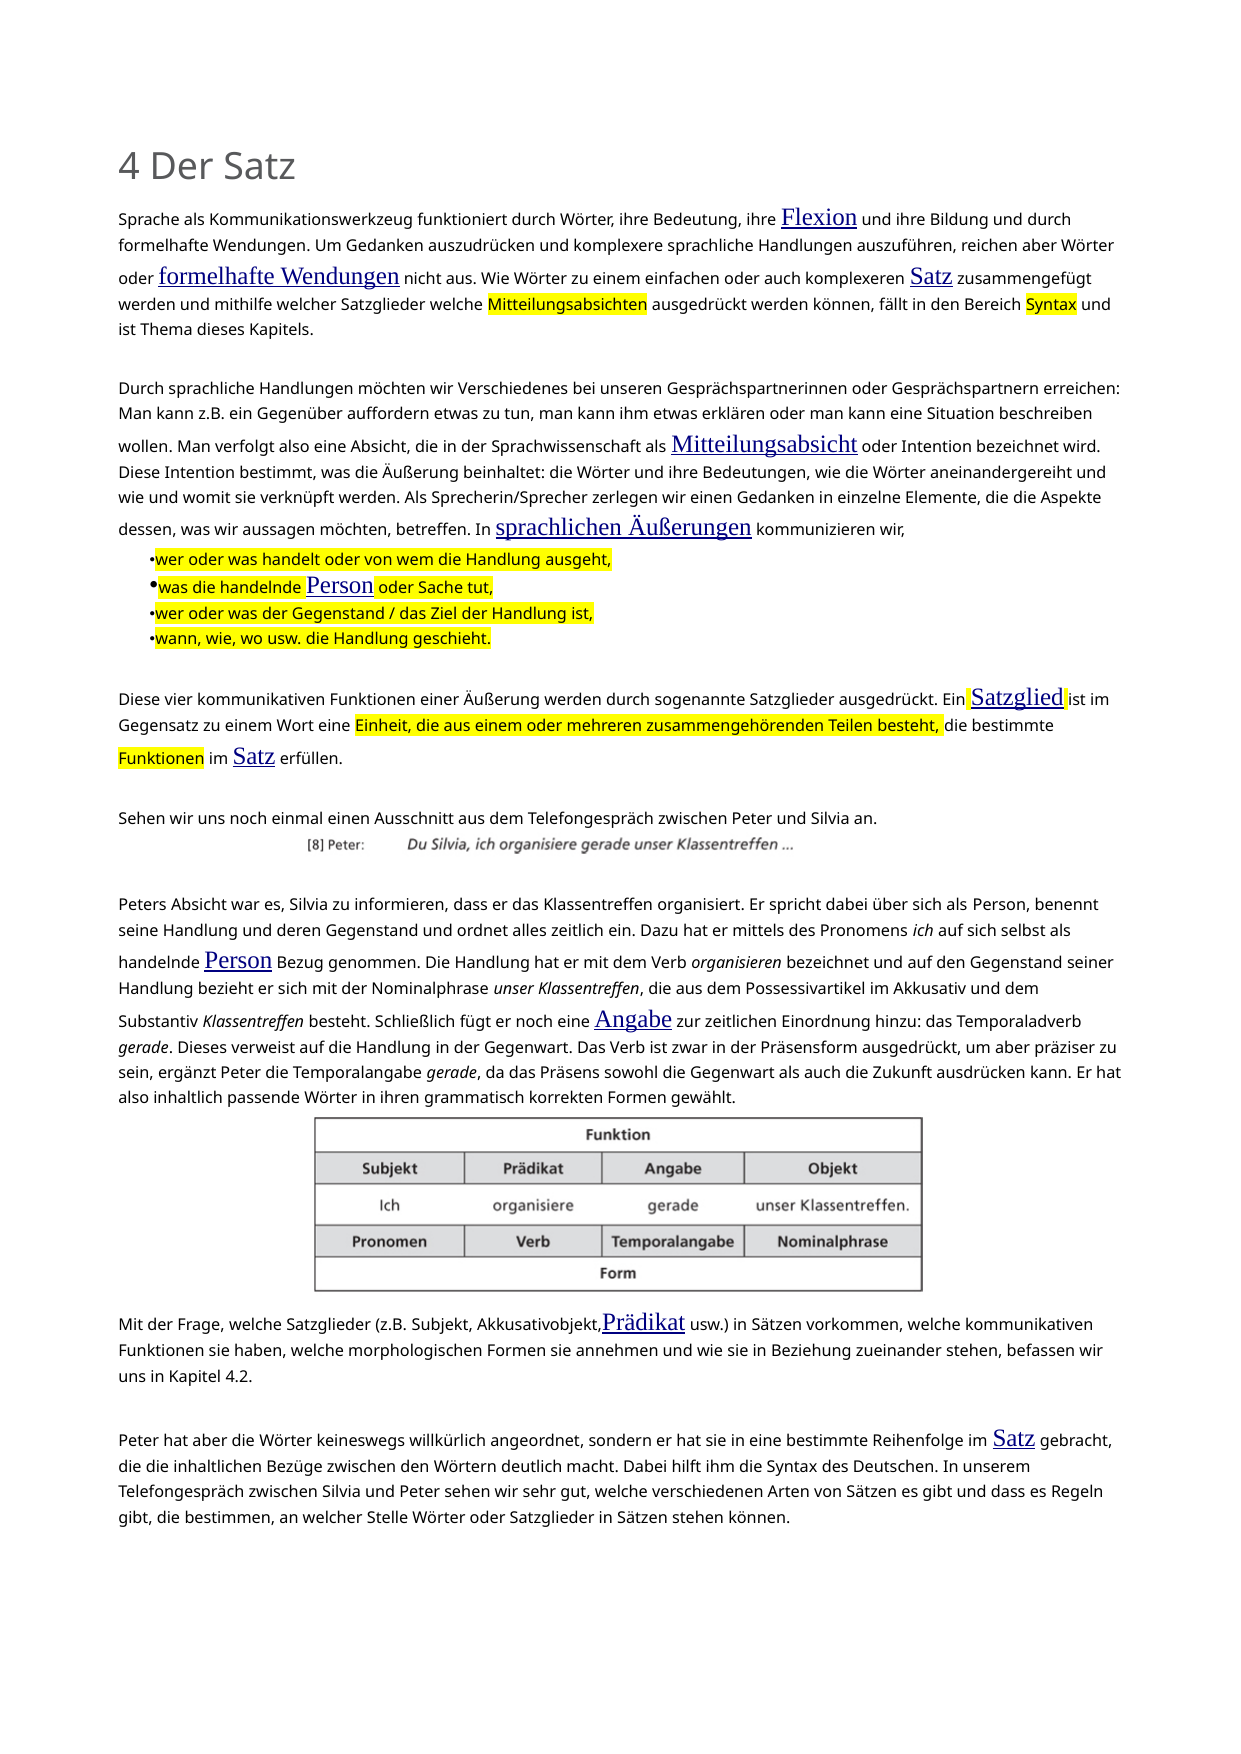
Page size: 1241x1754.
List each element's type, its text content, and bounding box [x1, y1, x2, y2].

text Sehen wir uns noch einmal einen Ausschnitt aus dem Telefongespräch zwischen Peter und Silvia an. [118, 807, 1122, 829]
list wann, wie, wo usw. die Handlung geschieht. [118, 624, 1122, 649]
list wer oder was handelt oder von wem die Handlung ausgeht, [118, 546, 1122, 571]
picture [305, 832, 936, 857]
picture [305, 1112, 936, 1303]
text Peters Absicht war es, Silvia zu informieren, dass er das Klassentreffen organisiert. Er spricht dabei über sich als Person, benennt seine Handlung und deren Gegenstand und ordnet alles zeitlich ein. Dazu hat er mittels des Pronomens ich auf sich selbst als handelnde Person Bezug genommen. Die Handlung hat er mit dem Verb organisieren bezeichnet und auf den Gegenstand seiner Handlung bezieht er sich mit der Nominalphrase unser Klassentreffen, die aus dem Possessivartikel im Akkusativ und dem Substantiv Klassentreffen besteht. Schließlich fügt er noch eine Angabe zur zeitlichen Einordnung hinzu: das Temporaladverb gerade. Dieses verweist auf die Handlung in der Gegenwart. Das Verb ist zwar in der Präsensform ausgedrückt, um aber präziser zu sein, ergänzt Peter die Temporalangabe gerade, da das Präsens sowohl die Gegenwart als auch die Zukunft ausdrücken kann. Er hat also inhaltlich passende Wörter in ihren grammatisch korrekten Formen gewählt. [118, 893, 1122, 1109]
text Durch sprachliche Handlungen möchten wir Verschiedenes bei unseren Gesprächspartnerinnen oder Gesprächspartnern erreichen: Man kann z.B. ein Gegenüber auffordern etwas zu tun, man kann ihm etwas erklären oder man kann eine Situation beschreiben wollen. Man verfolgt also eine Absicht, die in der Sprachwissenschaft als Mitteilungsabsicht oder Intention bezeichnet wird. Diese Intention bestimmt, was die Äußerung beinhaltet: die Wörter und ihre Bedeutungen, wie die Wörter aneinandergereiht und wie und womit sie verknüpft werden. Als Sprecherin/Sprecher zerlegen wir einen Gedanken in einzelne Elemente, die die Aspekte dessen, was wir aussagen möchten, betreffen. In sprachlichen Äußerungen kommunizieren wir, [118, 377, 1122, 541]
text Diese vier kommunikativen Funktionen einer Äußerung werden durch sogenannte Satzglieder ausgedrückt. Ein Satzglied ist im Gegensatz zu einem Wort eine Einheit, die aus einem oder mehreren zusammengehörenden Teilen besteht, die bestimmte Funktionen im Satz erfüllen. [118, 682, 1122, 769]
list wer oder was der Gegenstand / das Ziel der Handlung ist, [118, 599, 1122, 624]
subtitle 4 Der Satz [118, 139, 1122, 190]
text Sprache als Kommunikationswerkzeug funktioniert durch Wörter, ihre Bedeutung, ihre Flexion und ihre Bildung und durch formelhafte Wendungen. Um Gedanken auszudrücken und komplexere sprachliche Handlungen auszuführen, reichen aber Wörter oder formelhafte Wendungen nicht aus. Wie Wörter zu einem einfachen oder auch komplexeren Satz zusammengefügt werden und mithilfe welcher Satzglieder welche Mitteilungsabsichten ausgedrückt werden können, fällt in den Bereich Syntax und ist Thema dieses Kapitels. [118, 202, 1122, 341]
text Peter hat aber die Wörter keineswegs willkürlich angeordnet, sondern er hat sie in eine bestimmte Reihenfolge im Satz gebracht, die die inhaltlichen Bezüge zwischen den Wörtern deutlich macht. Dabei hilft ihm die Syntax des Deutschen. In unserem Telefongespräch zwischen Silvia und Peter sehen wir sehr gut, welche verschiedenen Arten von Sätzen es gibt und dass es Regeln gibt, die bestimmen, an welcher Stelle Wörter oder Satzglieder in Sätzen stehen können. [118, 1423, 1122, 1528]
text Mit der Frage, welche Satzglieder (z.B. Subjekt, Akkusativobjekt,Prädikat usw.) in Sätzen vorkommen, welche kommunikativen Funktionen sie haben, welche morphologischen Formen sie annehmen und wie sie in Beziehung zueinander stehen, befassen wir uns in Kapitel 4.2. [118, 1307, 1122, 1387]
list was die handelnde Person oder Sache tut, [118, 571, 1122, 599]
